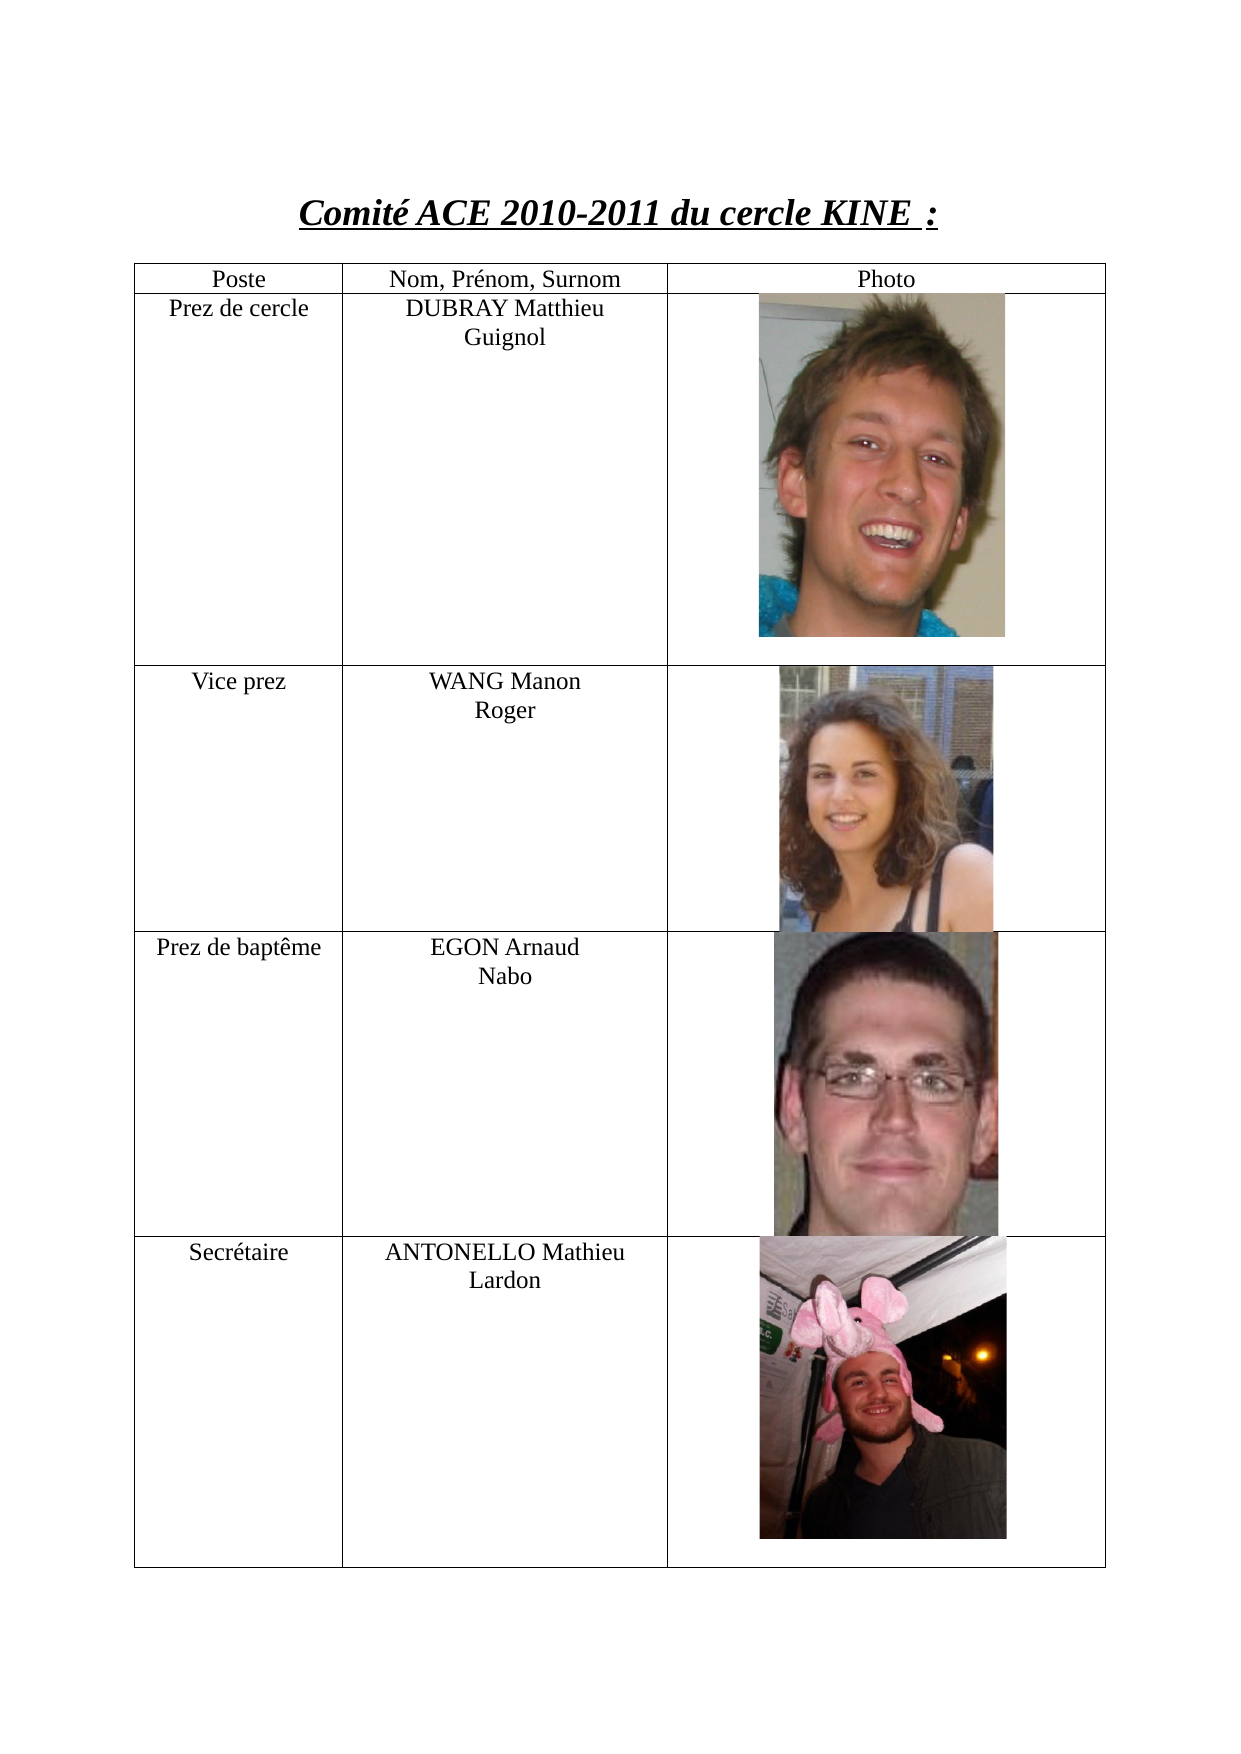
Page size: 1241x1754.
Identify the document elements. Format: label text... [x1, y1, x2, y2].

table_cell DUBRAY Matthieu Guignol [343, 294, 667, 665]
table_cell Secrétaire [135, 1237, 342, 1567]
table_header Poste [135, 264, 342, 292]
table_header Nom, Prénom, Surnom [343, 264, 667, 292]
text Comité ACE 2010-2011 du cercle KINE : [148, 191, 1093, 234]
picture [758, 293, 1006, 637]
table_cell [668, 932, 774, 1236]
table_cell Vice prez [135, 666, 342, 931]
table_cell EGON Arnaud Nabo [343, 932, 667, 1236]
table_cell ANTONELLO Mathieu Lardon [343, 1237, 667, 1567]
table_cell [994, 666, 1105, 931]
table_cell [668, 294, 1105, 665]
table_cell Prez de baptême [135, 932, 342, 1236]
picture [759, 666, 1007, 1539]
table_cell [668, 666, 779, 931]
table_cell WANG Manon Roger [343, 666, 667, 931]
table_cell [668, 1237, 1105, 1567]
table_cell [999, 932, 1105, 1236]
table_header Photo [668, 264, 1105, 292]
table_cell Prez de cercle [135, 294, 342, 665]
